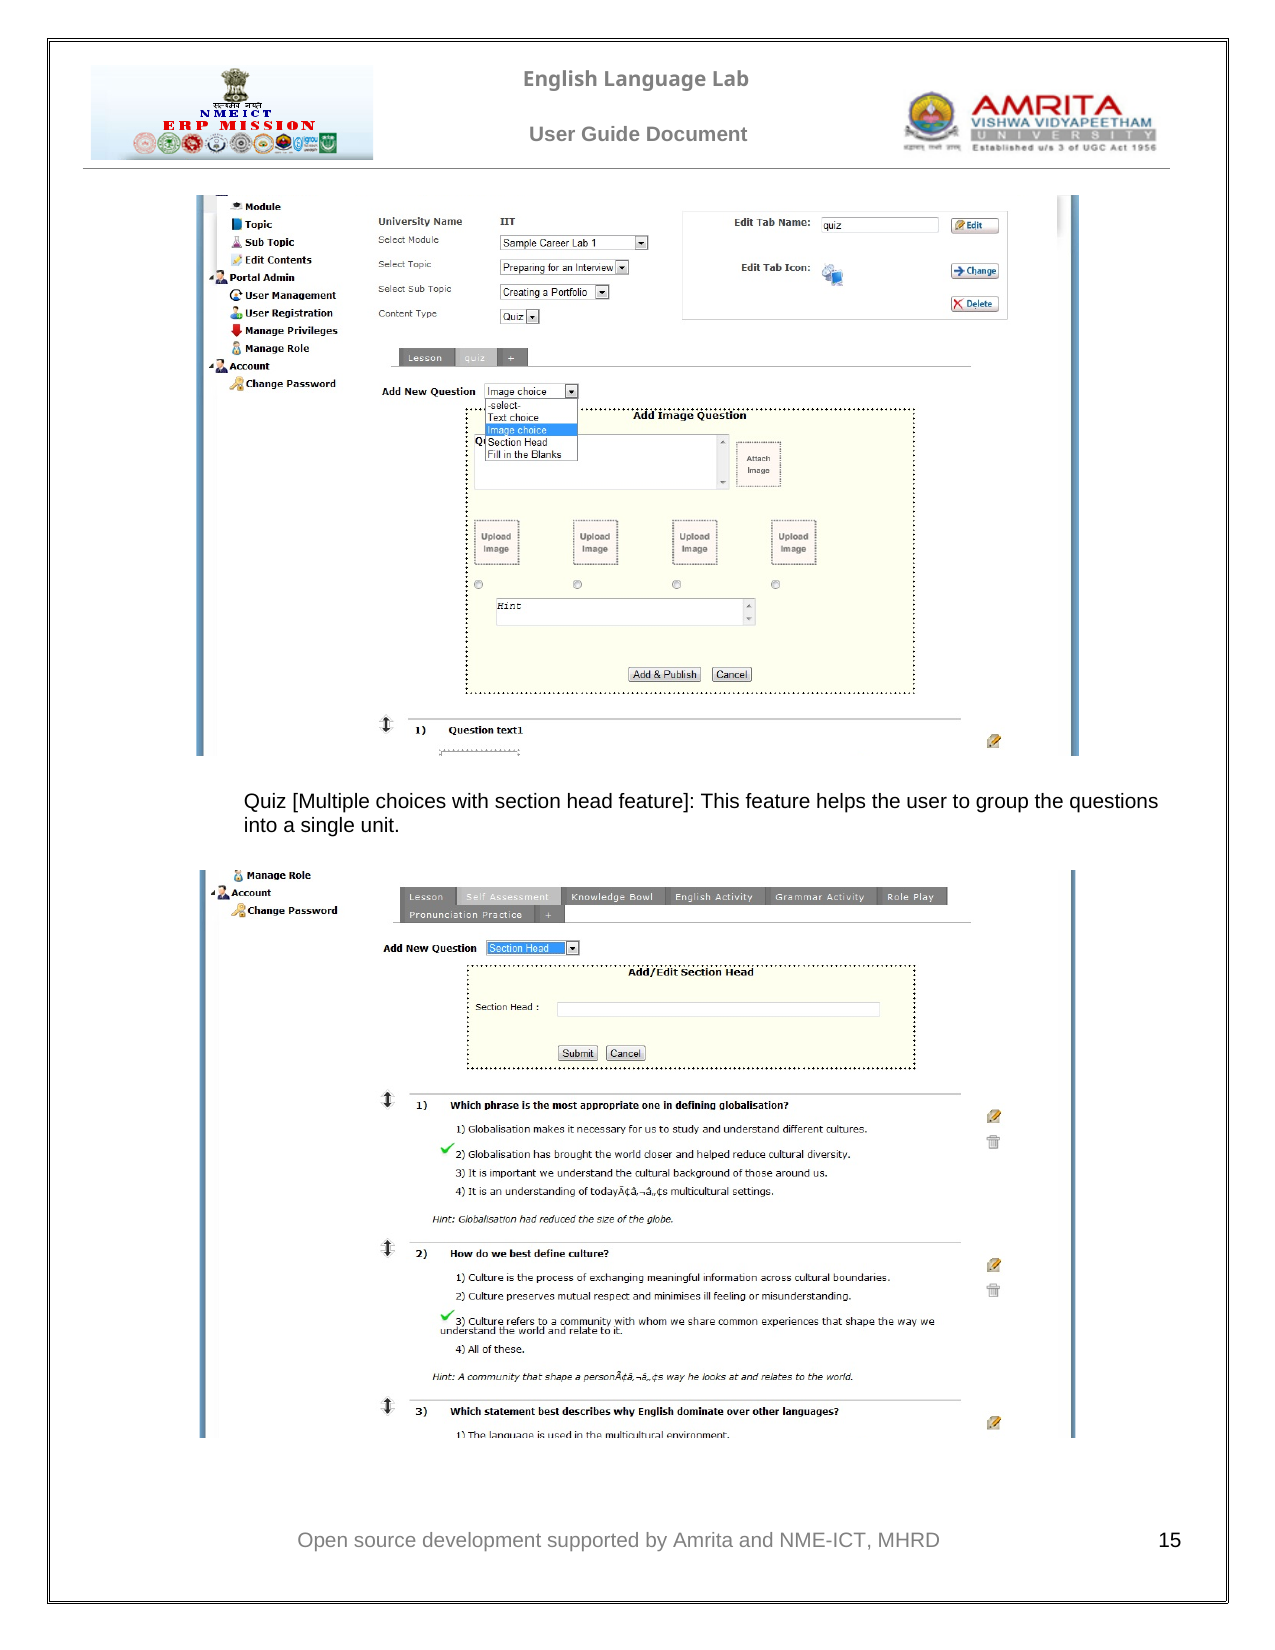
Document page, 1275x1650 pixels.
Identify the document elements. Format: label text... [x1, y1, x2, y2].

picture [199, 870, 1076, 1438]
text Quiz [Multiple choices with section head feature]: This feature helps the user to group the questions into a single unit. [244, 789, 1181, 837]
picture [897, 87, 1165, 160]
picture [196, 195, 1079, 756]
picture [90, 65, 374, 160]
